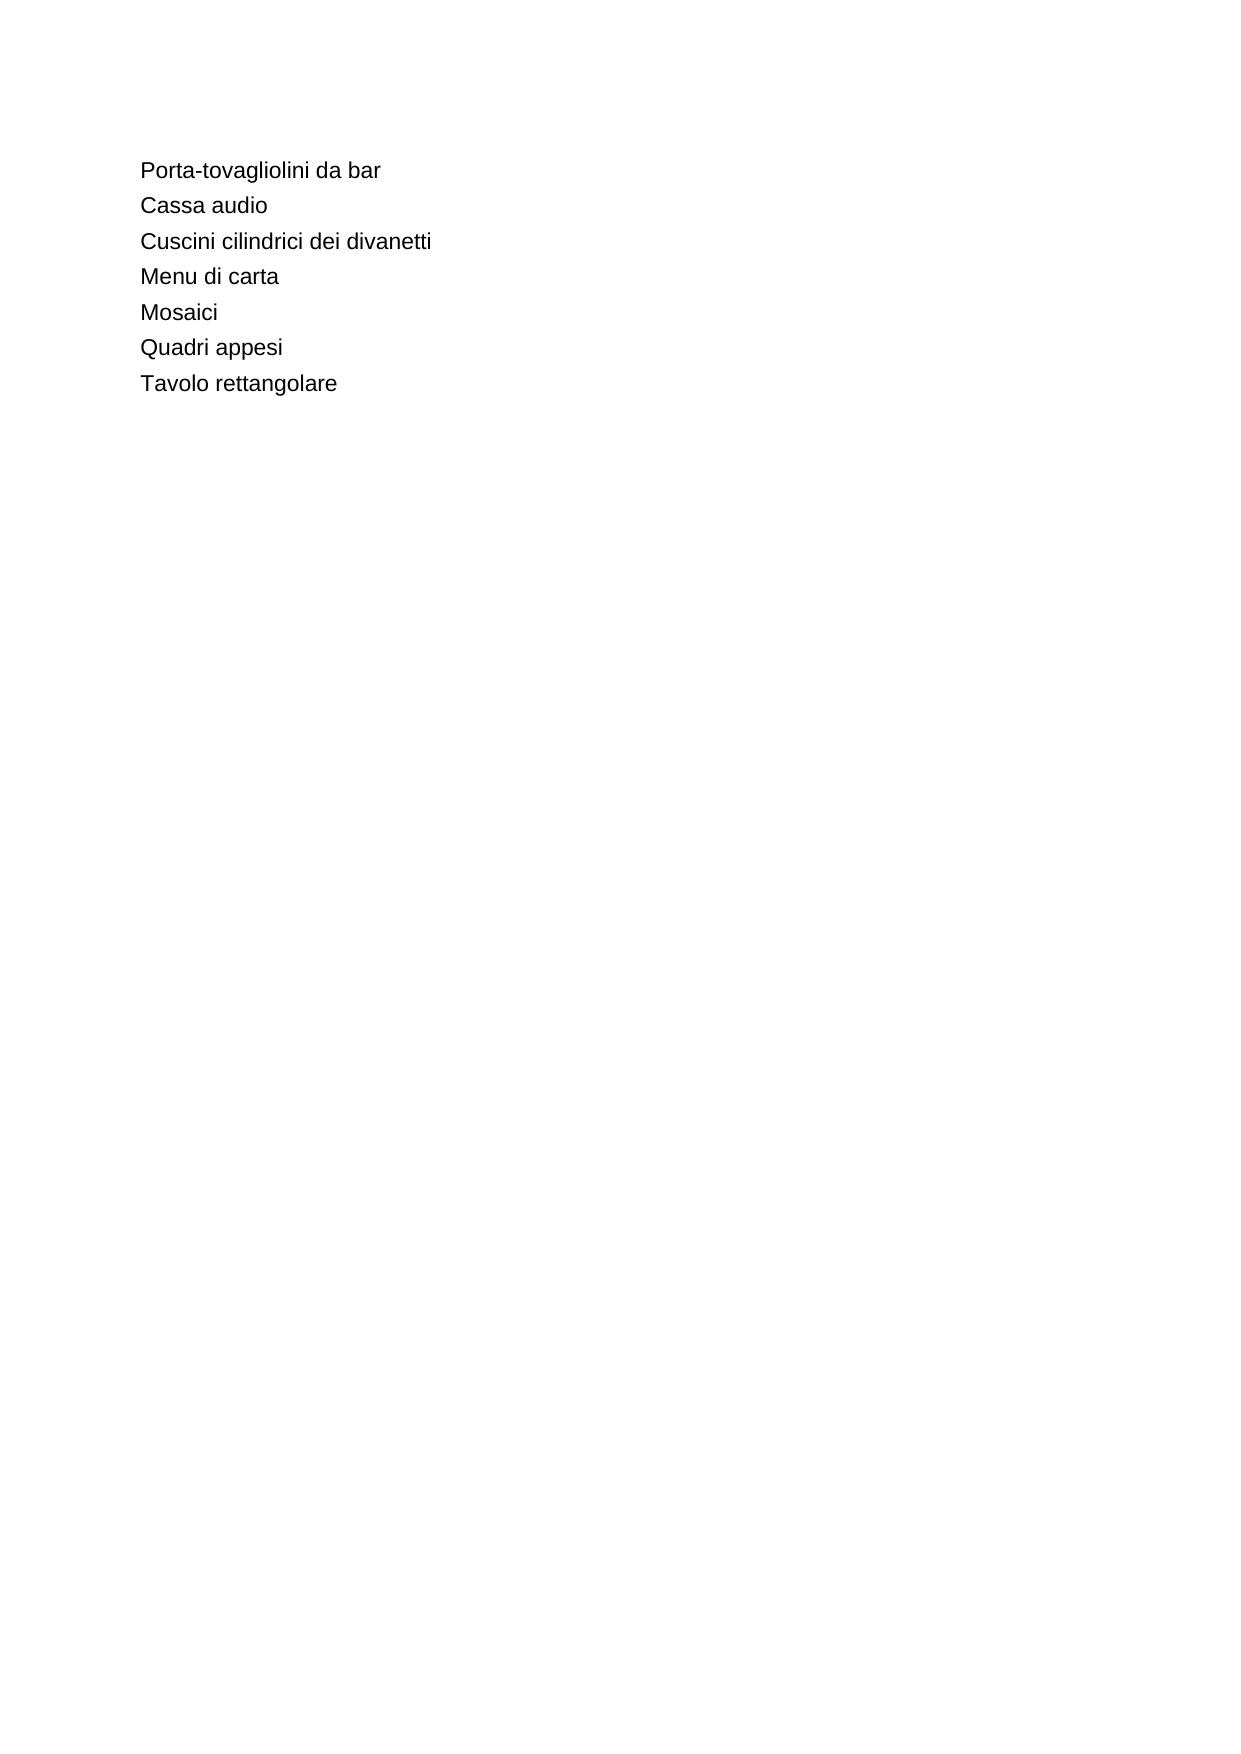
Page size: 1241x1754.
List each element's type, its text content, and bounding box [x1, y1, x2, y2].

table_cell Cuscini cilindrici dei divanetti [133, 219, 679, 254]
table_cell Porta-tovagliolini da bar [133, 148, 679, 183]
table_cell Cassa audio [133, 183, 679, 219]
table_cell Quadri appesi [133, 325, 679, 361]
table_cell Menu di carta [133, 254, 679, 290]
table_cell Tavolo rettangolare [133, 361, 679, 396]
table_cell Mosaici [133, 290, 679, 325]
